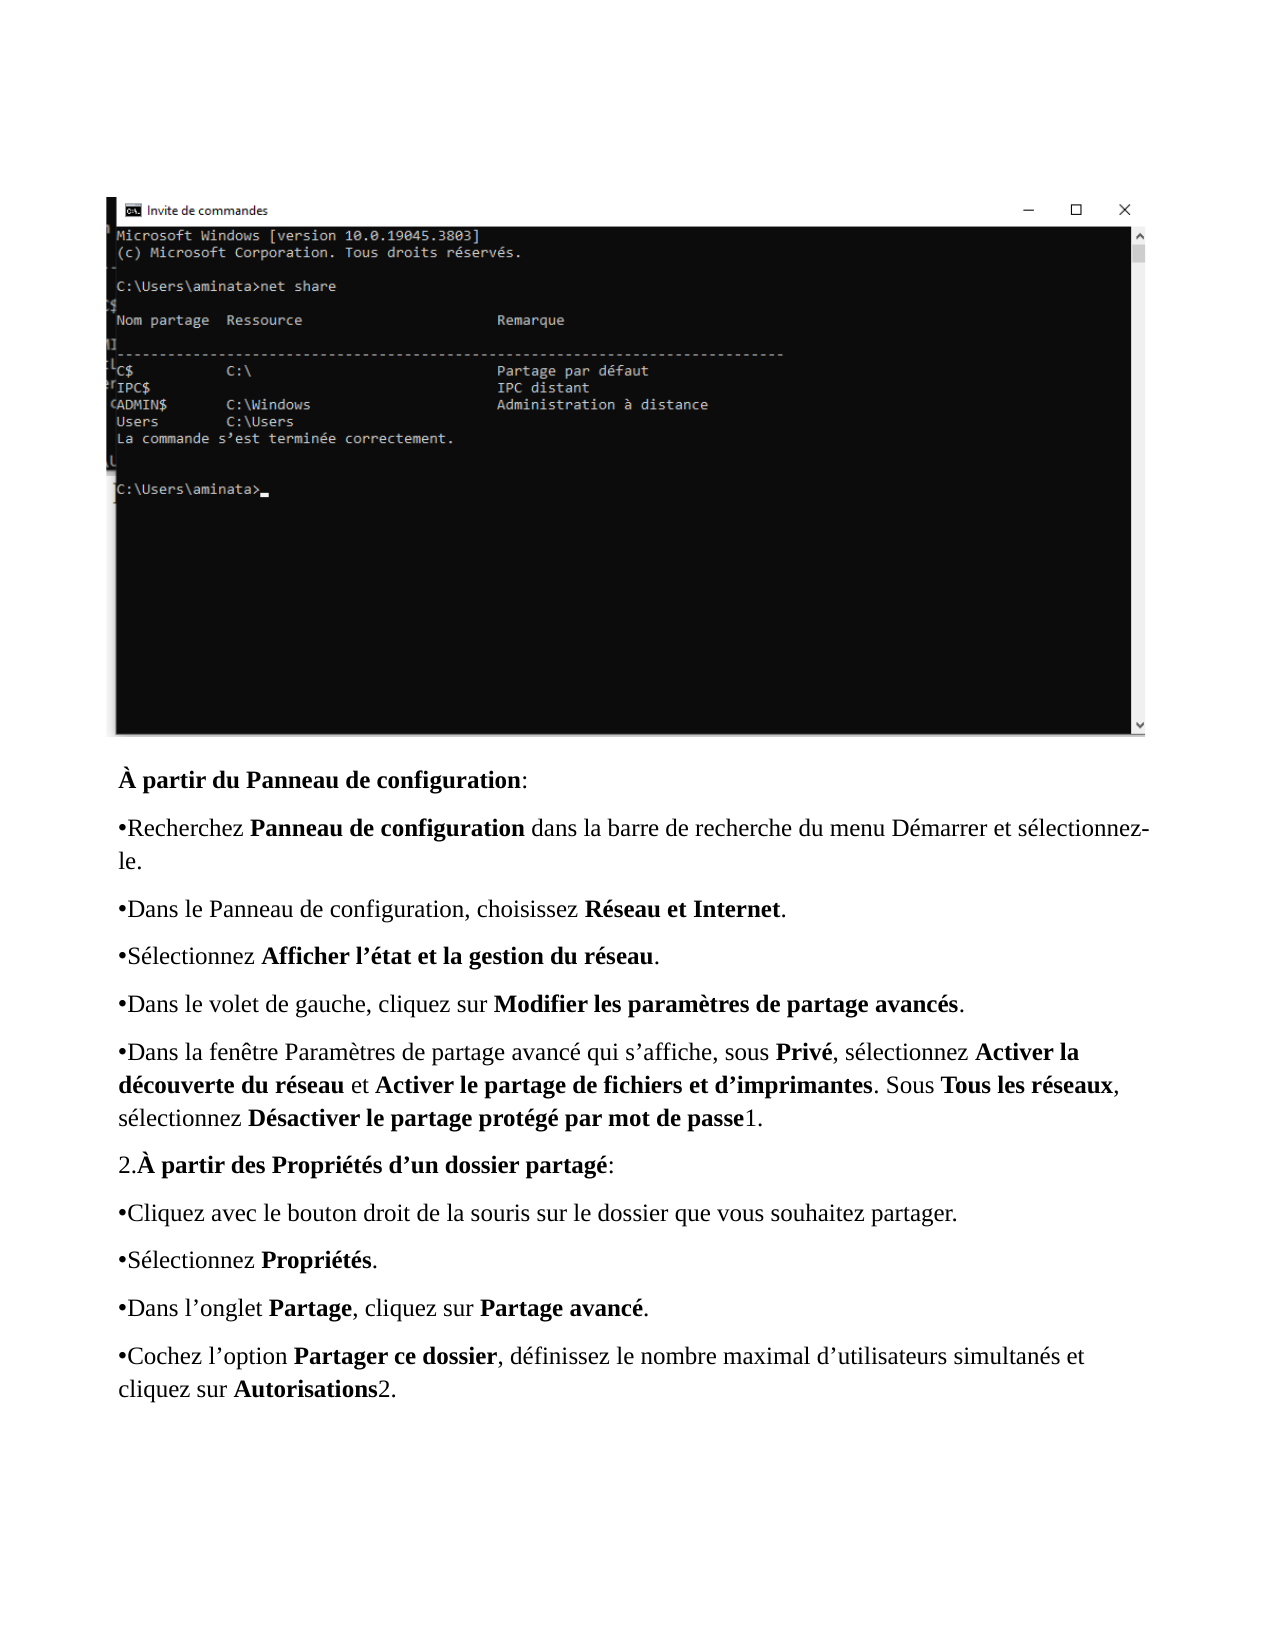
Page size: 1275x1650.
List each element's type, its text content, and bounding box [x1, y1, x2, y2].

list Dans l’onglet Partage, cliquez sur Partage avancé. [118, 1293, 1157, 1322]
list Dans le volet de gauche, cliquez sur Modifier les paramètres de partage avancés. [118, 989, 1157, 1018]
list Sélectionnez Afficher l’état et la gestion du réseau. [118, 941, 1157, 970]
list Cliquez avec le bouton droit de la souris sur le dossier que vous souhaitez partager. [118, 1198, 1157, 1227]
list Sélectionnez Propriétés. [118, 1246, 1157, 1274]
list Dans le Panneau de configuration, choisissez Réseau et Internet. [118, 894, 1157, 923]
picture [106, 197, 1146, 737]
list Recherchez Panneau de configuration dans la barre de recherche du menu Démarrer et sélectionnez-le. [118, 813, 1157, 875]
list À partir des Propriétés d’un dossier partagé: [118, 1150, 1157, 1179]
list Dans la fenêtre Paramètres de partage avancé qui s’affiche, sous Privé, sélectionnez Activer la découverte du réseau et Activer le partage de fichiers et d’imprimantes. Sous Tous les réseaux, sélectionnez Désactiver le partage protégé par mot de passe1. [118, 1037, 1157, 1131]
text À partir du Panneau de configuration: [118, 766, 1157, 794]
list Cochez l’option Partager ce dossier, définissez le nombre maximal d’utilisateurs simultanés et cliquez sur Autorisations2. [118, 1341, 1157, 1402]
